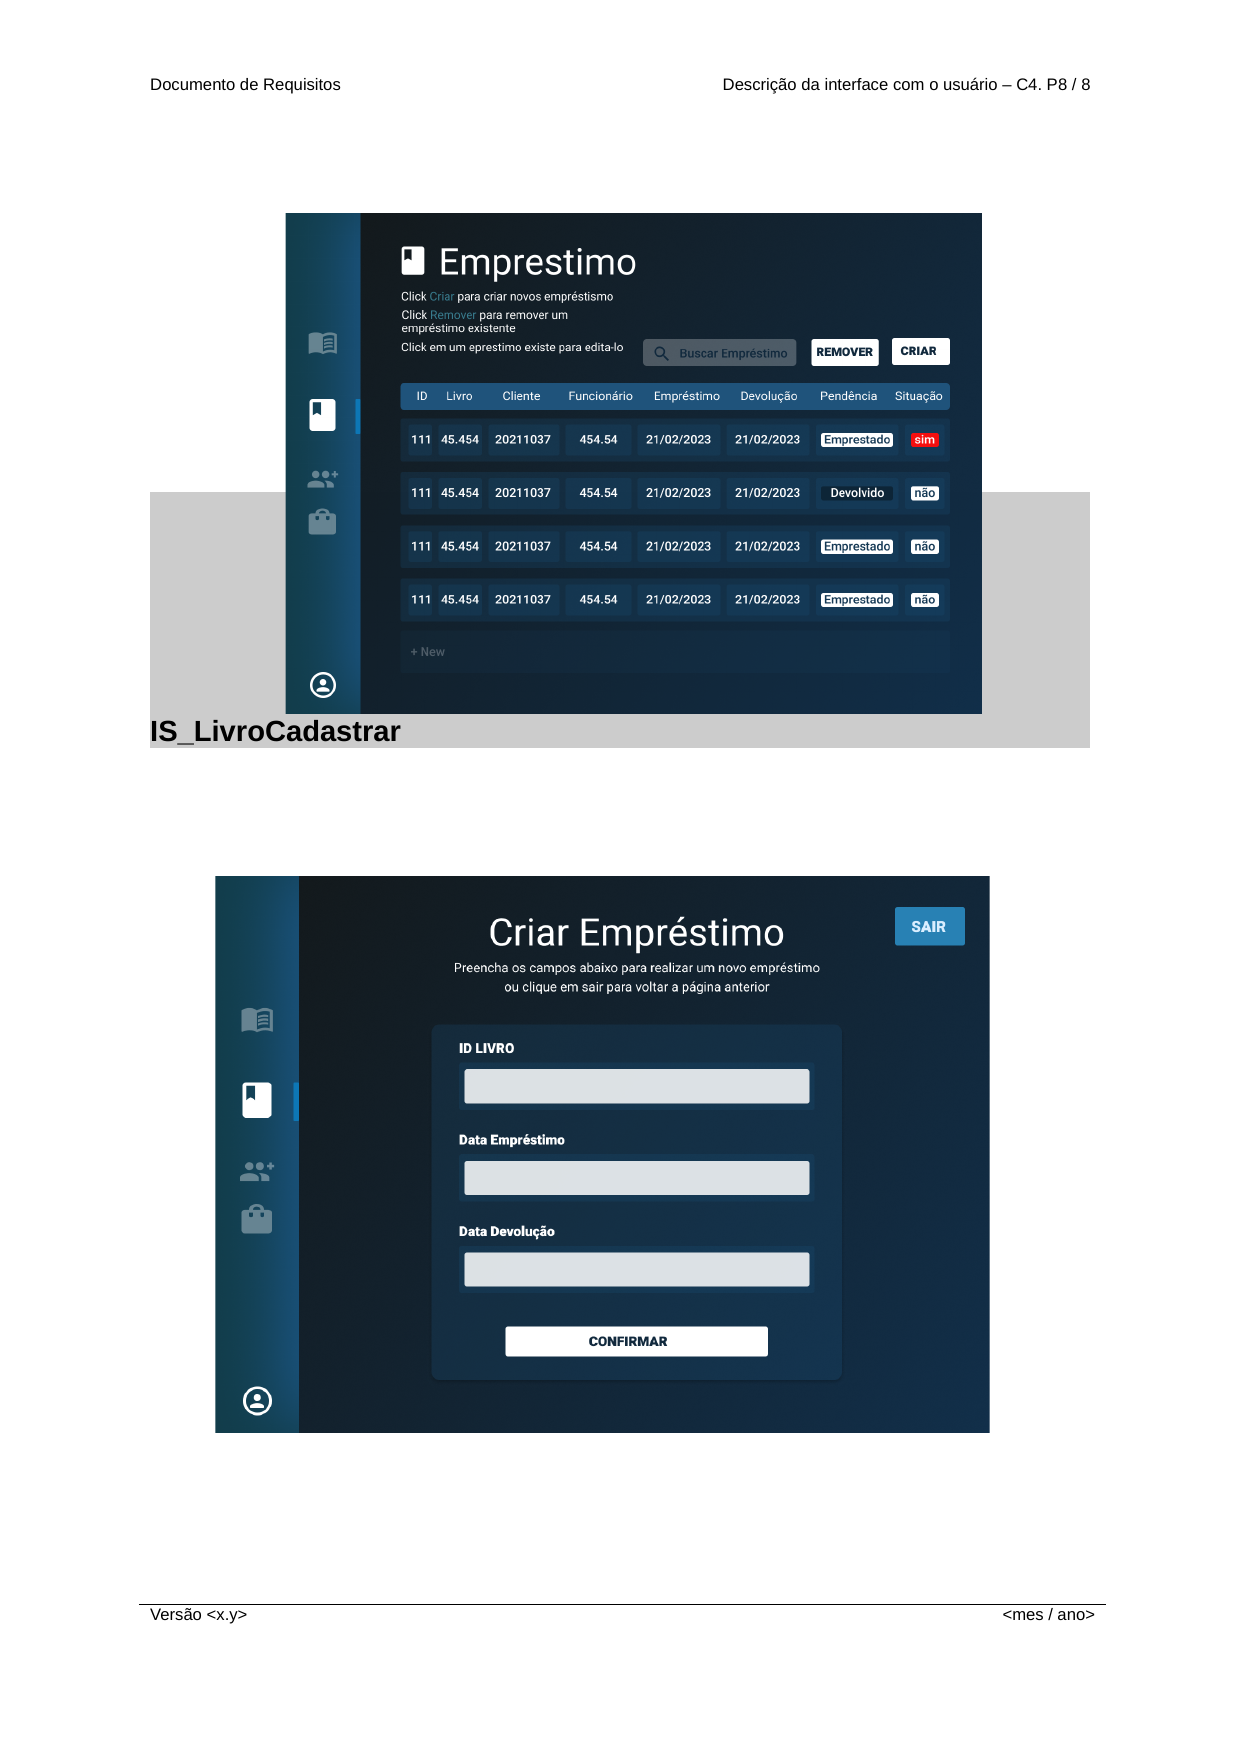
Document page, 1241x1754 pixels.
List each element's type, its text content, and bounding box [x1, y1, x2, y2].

subtitle IS_LivroCadastrar [150, 492, 1090, 748]
picture [285, 213, 982, 714]
picture [215, 876, 990, 1433]
